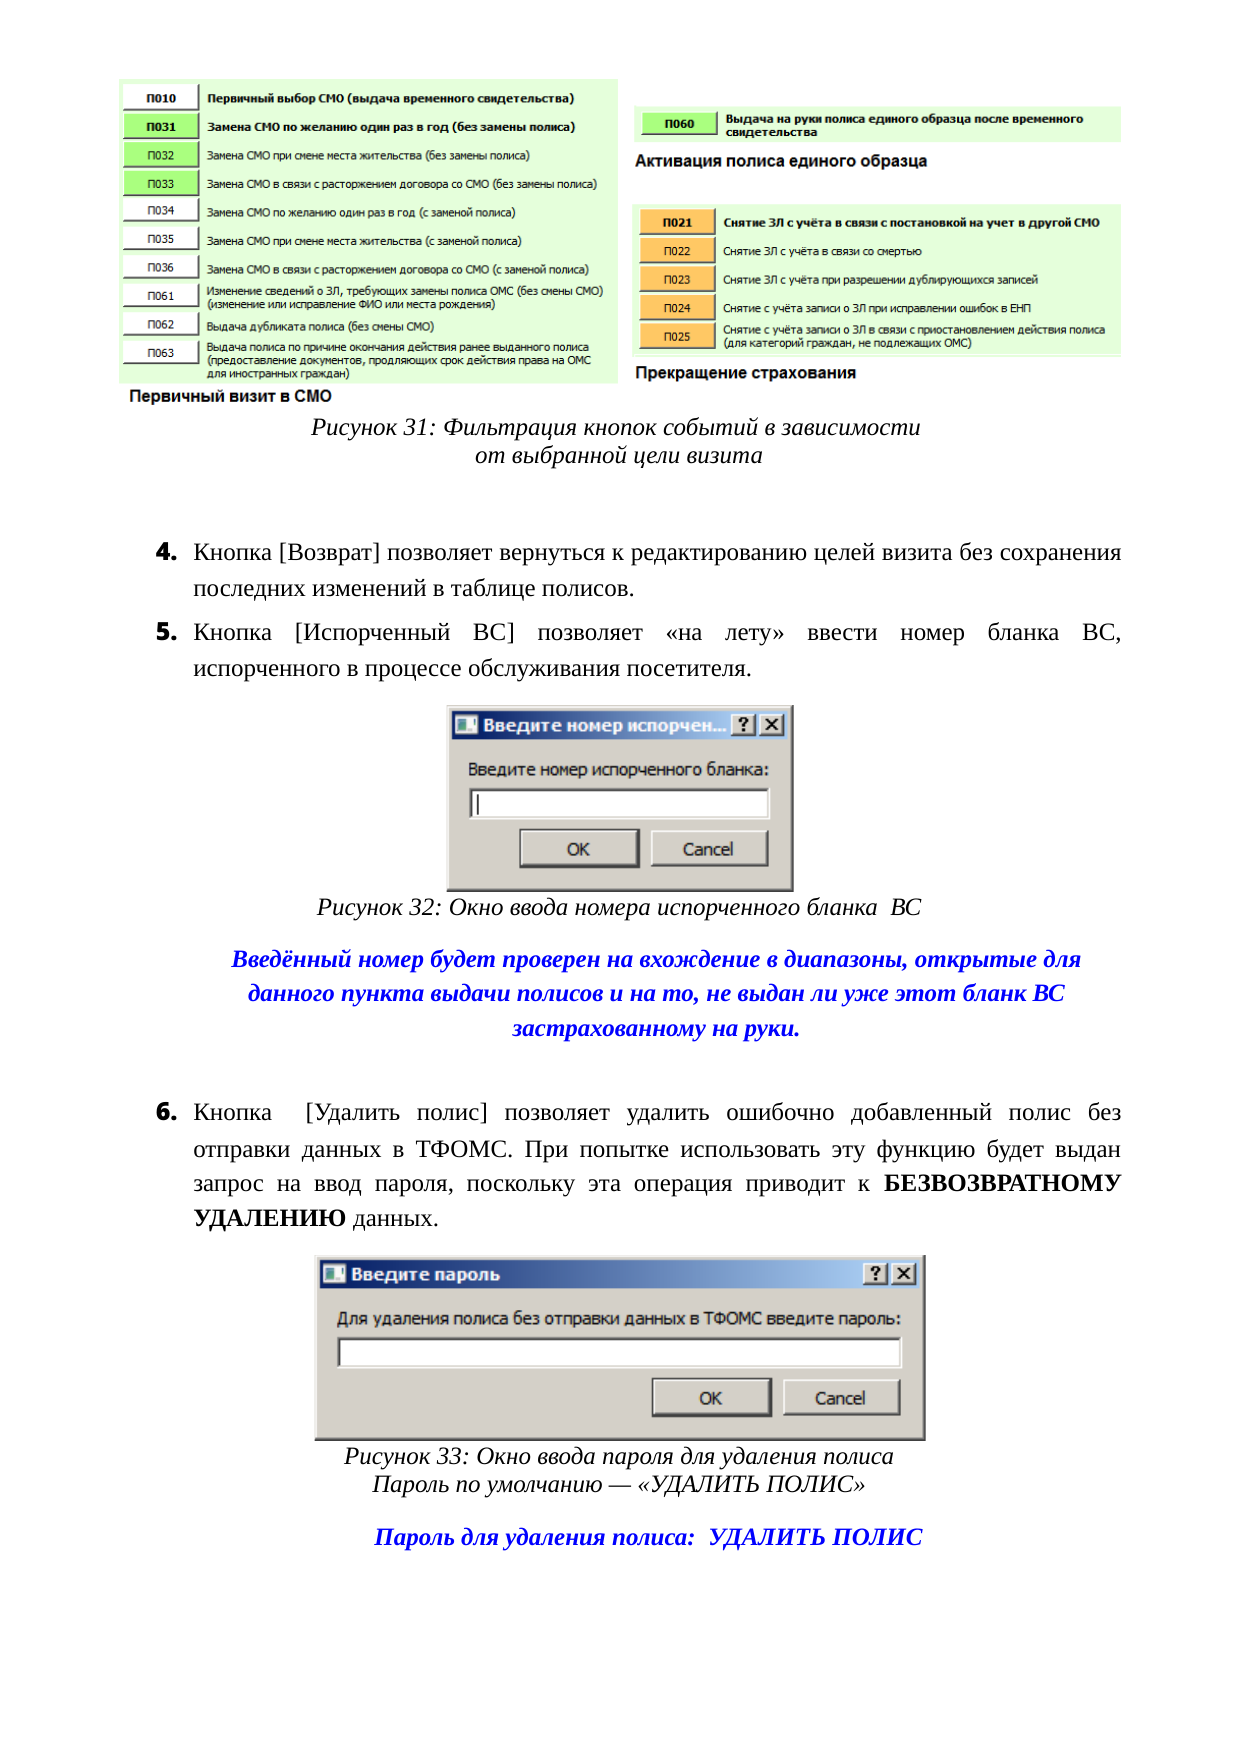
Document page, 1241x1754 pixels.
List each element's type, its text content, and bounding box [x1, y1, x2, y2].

list Введённый номер будет проверен на вхождение в диапазоны, открытые для данного пункта выдачи полисов и на то, не выдан ли уже этот бланк ВС застрахованному на руки. [156, 944, 1122, 1042]
text Рисунок 33: Окно ввода пароля для удаления полиса Пароль по умолчанию — «УДАЛИТЬ ПОЛИС» [260, 1255, 981, 1498]
text Рисунок 31: Фильтрация кнопок событий в зависимости от выбранной цели визита [118, 412, 1122, 469]
text Рисунок 32: Окно ввода номера испорченного бланка ВС [279, 706, 961, 920]
text Пароль для удаления полиса: УДАЛИТЬ ПОЛИС [118, 1522, 1122, 1551]
list Кнопка [Возврат] позволяет вернуться к редактированию целей визита без сохранения последних изменений в таблице полисов. [156, 533, 1122, 602]
picture [118, 79, 1123, 412]
list Кнопка [Удалить полис] позволяет удалить ошибочно добавленный полис без отправки данных в ТФОМС. При попытке использовать эту функцию будет выдан запрос на ввод пароля, поскольку эта операция приводит к БЕЗВОЗВРАТНОМУ УДАЛЕНИЮ данных. [156, 1094, 1122, 1231]
list Кнопка [Испорченный ВС] позволяет «на лету» ввести номер бланка ВС, испорченного в процессе обслуживания посетителя. [156, 614, 1122, 682]
picture [314, 1255, 926, 1441]
picture [446, 705, 794, 892]
